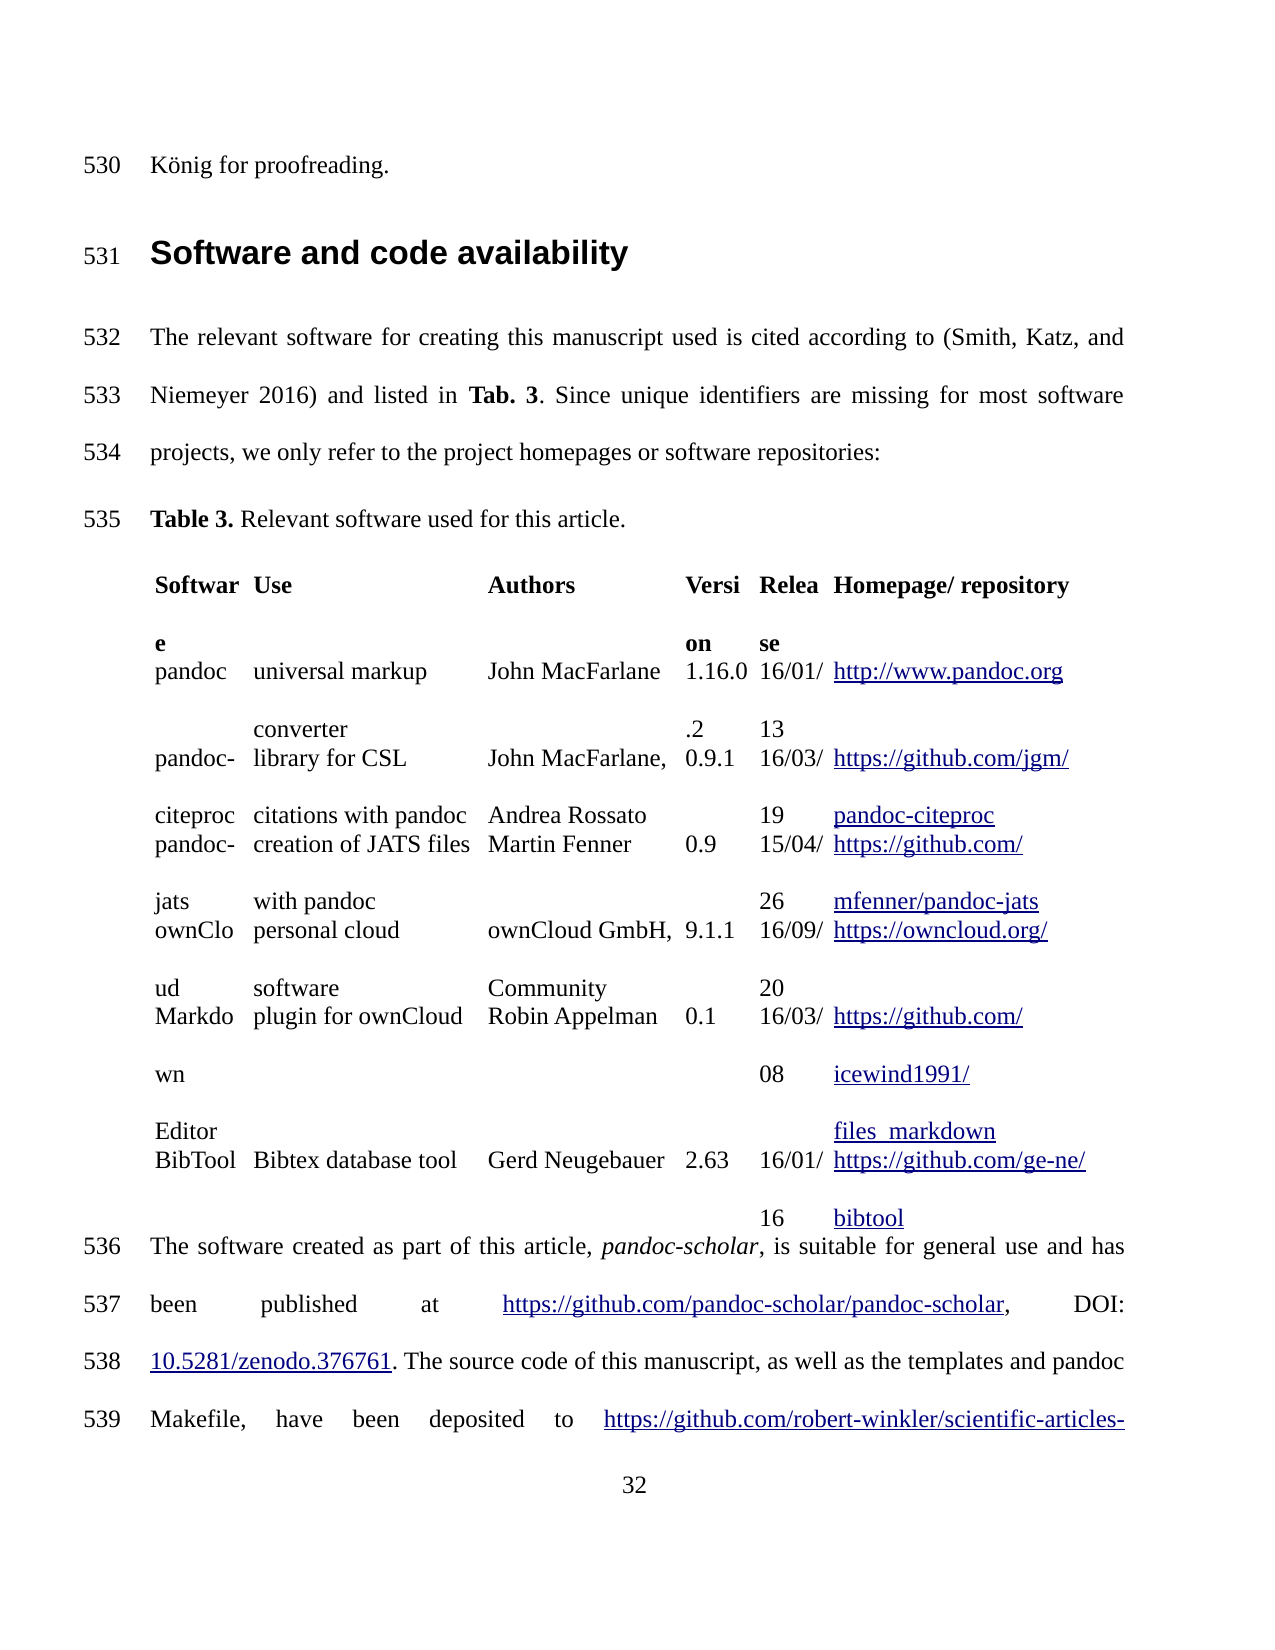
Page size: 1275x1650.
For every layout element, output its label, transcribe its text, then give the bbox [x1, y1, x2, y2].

table_header Release [755, 570, 829, 656]
table_cell John MacFarlane [483, 656, 681, 743]
table_cell 0.9.1 [681, 743, 755, 829]
table_cell universal markup converter [249, 656, 483, 743]
table_cell https://owncloud.org/ [829, 915, 1125, 1001]
table_cell https://github.com/icewind1991/files_markdown [829, 1001, 1125, 1145]
table_cell library for CSL citations with pandoc [249, 743, 483, 829]
table_cell pandoc-jats [150, 829, 249, 915]
table_cell pandoc [150, 656, 249, 743]
table_cell https://github.com/jgm/pandoc-citeproc [829, 743, 1125, 829]
table_cell 0.9 [681, 829, 755, 915]
table_cell 15/04/26 [755, 829, 829, 915]
table_cell 2.63 [681, 1145, 755, 1231]
table_cell 16/03/19 [755, 743, 829, 829]
table_header Homepage/ repository [829, 570, 1125, 656]
table_header Use [249, 570, 483, 656]
table_cell Robin Appelman [483, 1001, 681, 1145]
table_cell personal cloud software [249, 915, 483, 1001]
table_cell 9.1.1 [681, 915, 755, 1001]
table_cell pandoc-citeproc [150, 743, 249, 829]
text König for proofreading. [150, 150, 1125, 179]
table_cell https://github.com/mfenner/pandoc-jats [829, 829, 1125, 915]
table_cell 0.1 [681, 1001, 755, 1145]
table_cell Gerd Neugebauer [483, 1145, 681, 1231]
table_cell 16/01/16 [755, 1145, 829, 1231]
table_cell John MacFarlane, Andrea Rossato [483, 743, 681, 829]
table_cell ownCloud [150, 915, 249, 1001]
table_cell http://www.pandoc.org [829, 656, 1125, 743]
text The relevant software for creating this manuscript used is cited according to (Smith, Katz, and Niemeyer 2016) and listed in Tab. 3. Since unique identifiers are missing for most software projects, we only refer to the project homepages or software repositories: [150, 322, 1125, 466]
subtitle Software and code availability [150, 232, 1125, 271]
table_cell https://github.com/ge-ne/bibtool [829, 1145, 1125, 1231]
table_cell 1.16.0.2 [681, 656, 755, 743]
table_cell ownCloud GmbH, Community [483, 915, 681, 1001]
text Table 3. Relevant software used for this article. [150, 504, 1125, 532]
table_cell 16/01/13 [755, 656, 829, 743]
table_cell 16/03/08 [755, 1001, 829, 1145]
table_cell 16/09/20 [755, 915, 829, 1001]
table_cell Markdown Editor [150, 1001, 249, 1145]
table_cell BibTool [150, 1145, 249, 1231]
table_cell plugin for ownCloud [249, 1001, 483, 1145]
table_cell creation of JATS files with pandoc [249, 829, 483, 915]
table_header Software [150, 570, 249, 656]
table_cell Martin Fenner [483, 829, 681, 915]
table_cell Bibtex database tool [249, 1145, 483, 1231]
text The software created as part of this article, pandoc-scholar, is suitable for general use and has been published at https://github.com/pandoc-scholar/pandoc-scholar, DOI: 10.5281/zenodo.376761. The source code of this manuscript, as well as the templates and pandoc Makefile, have been deposited to https://github.com/robert-winkler/scientific-articles- [150, 1231, 1125, 1433]
table_header Authors [483, 570, 681, 656]
table_header Version [681, 570, 755, 656]
